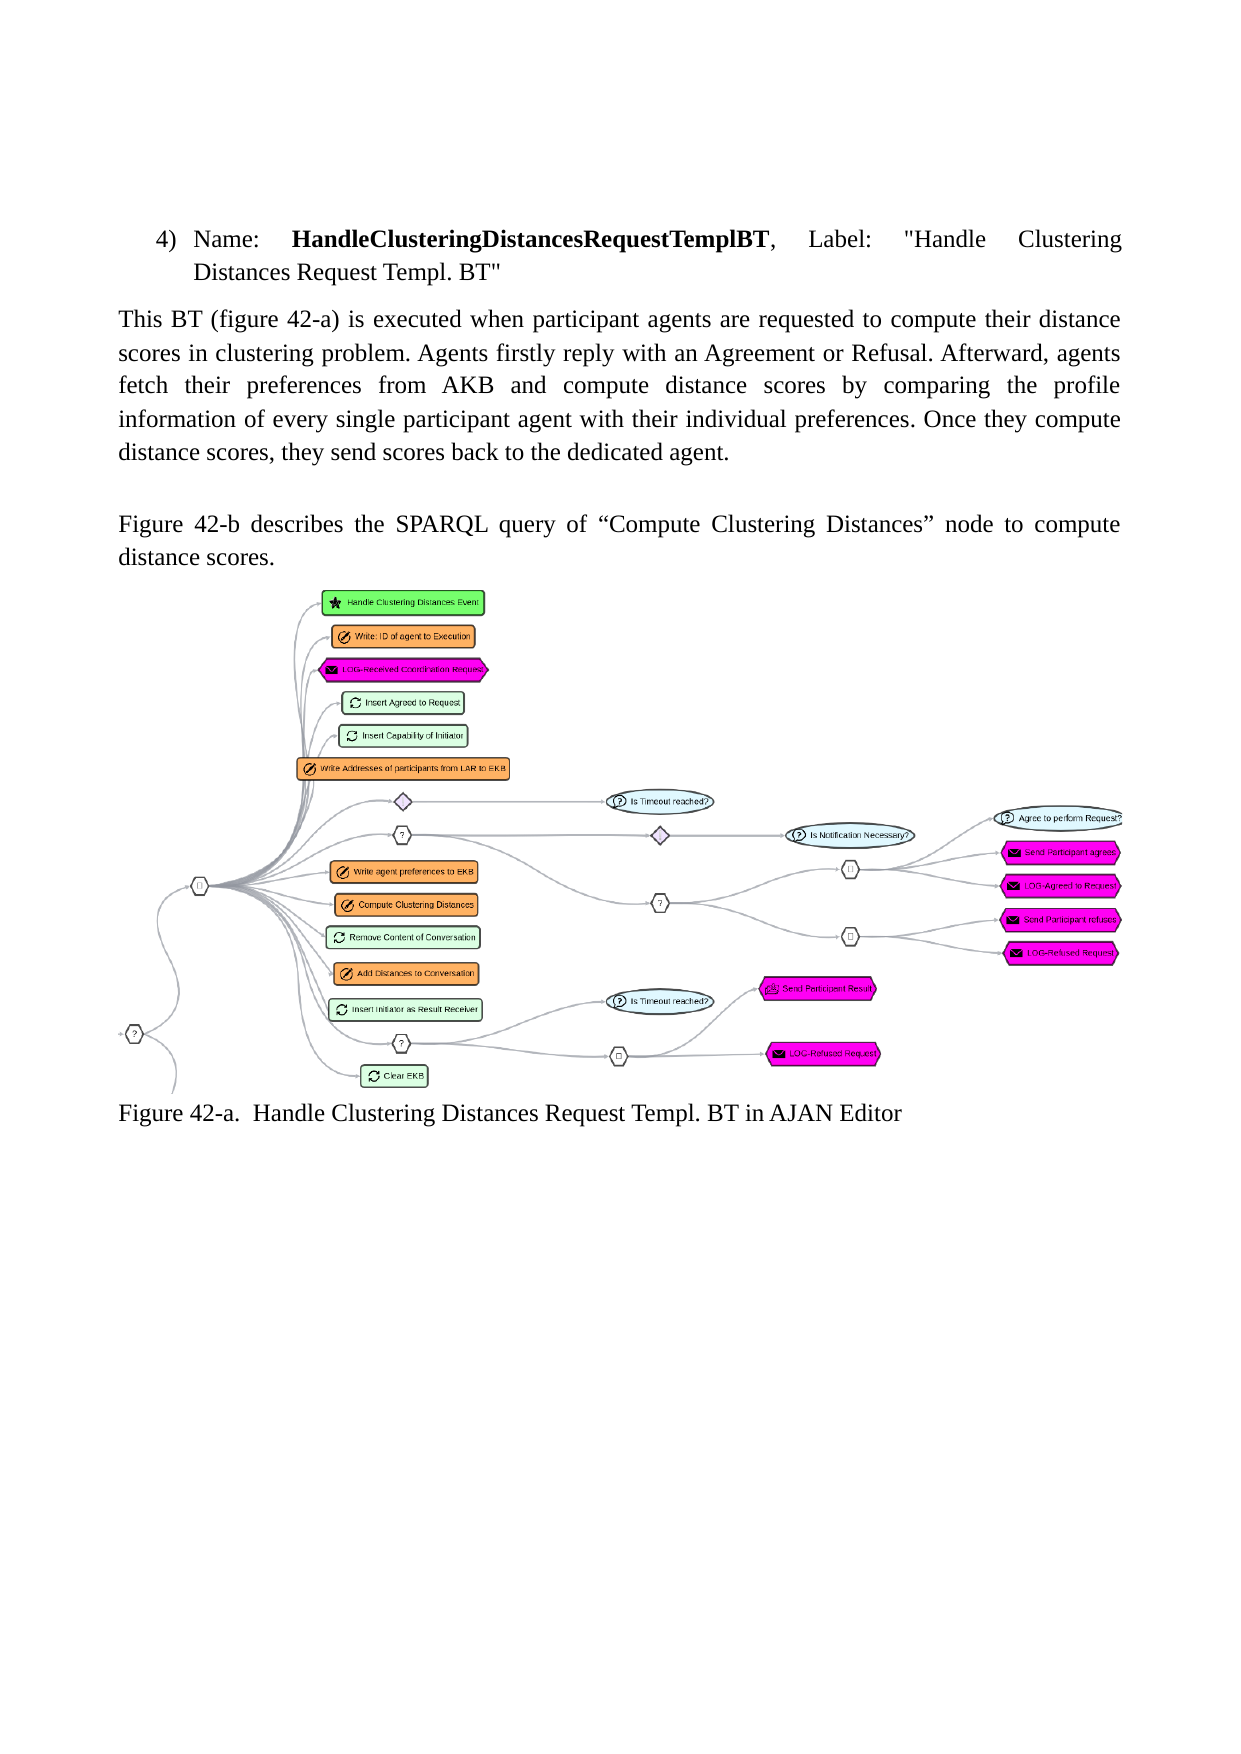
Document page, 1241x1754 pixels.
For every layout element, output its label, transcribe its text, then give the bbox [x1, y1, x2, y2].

picture [118, 590, 1123, 1094]
list Name: HandleClusteringDistancesRequestTemplBT, Label: "Handle Clustering Distances Request Templ. BT" [156, 224, 1122, 286]
text Figure 42-b describes the SPARQL query of “Compute Clustering Distances” node to compute distance scores. [118, 509, 1122, 571]
text This BT (figure 42-a) is executed when participant agents are requested to compute their distance scores in clustering problem. Agents firstly reply with an Agreement or Refusal. Afterward, agents fetch their preferences from AKB and compute distance scores by comparing the profile information of every single participant agent with their individual preferences. Once they compute distance scores, they send scores back to the dedicated agent. [118, 304, 1122, 465]
text Figure 42-a. Handle Clustering Distances Request Templ. BT in AJAN Editor [118, 1094, 1122, 1126]
